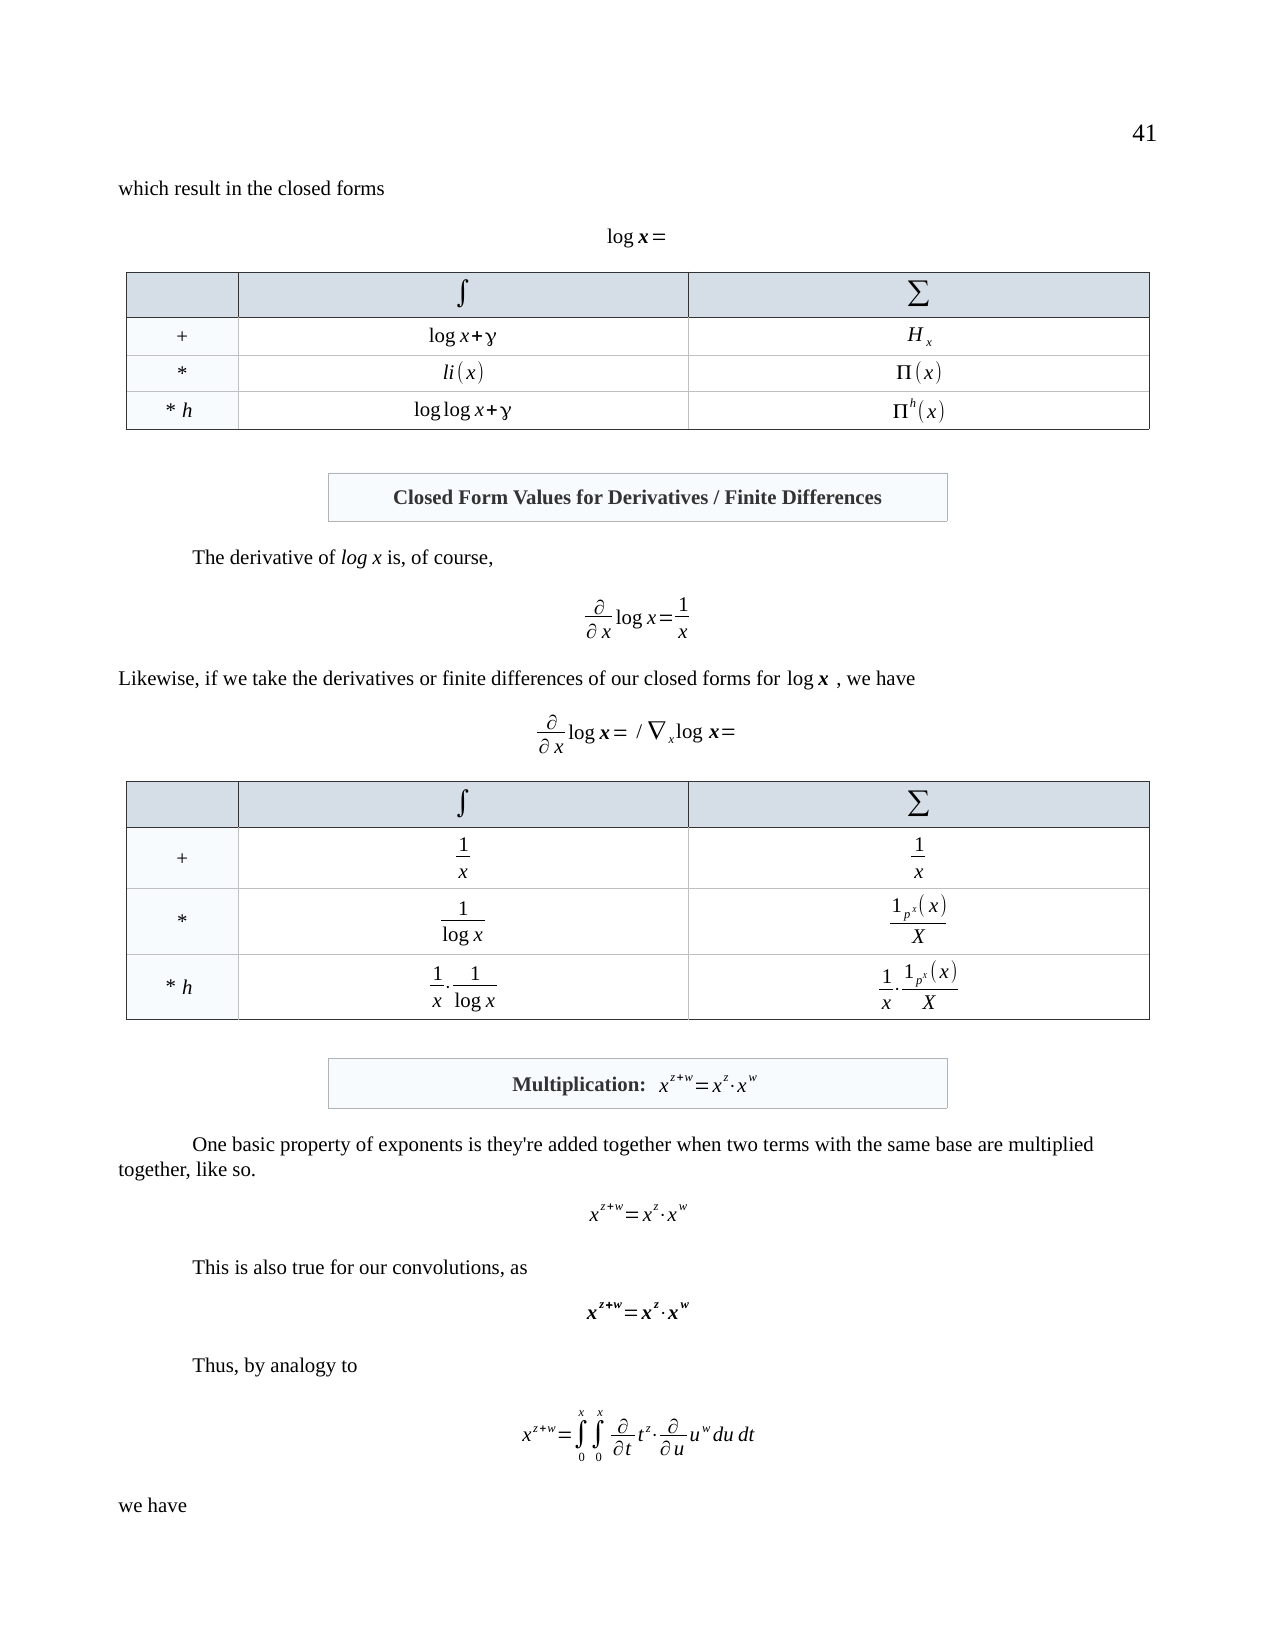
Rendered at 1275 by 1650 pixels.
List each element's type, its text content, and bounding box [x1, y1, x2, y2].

table_cell [239, 955, 688, 1019]
table_cell [689, 955, 1149, 1019]
table_cell [689, 828, 1149, 888]
table_cell [689, 889, 1149, 954]
text / [118, 714, 1157, 757]
text This is also true for our convolutions, as [118, 1254, 1157, 1279]
table_header [127, 273, 238, 317]
table_cell [239, 828, 688, 888]
table_cell * [127, 392, 238, 429]
text Likewise, if we take the derivatives or finite differences of our closed forms for, we have [118, 666, 1157, 690]
table_cell + [127, 828, 238, 888]
table_cell [689, 392, 1149, 429]
table_header [689, 273, 1149, 317]
table_header [239, 273, 688, 317]
text Closed Form Values for Derivatives / Finite Differences [329, 474, 947, 521]
text Thus, by analogy to [118, 1353, 1157, 1377]
table_cell [239, 356, 688, 391]
table_header [239, 782, 688, 827]
table_cell [689, 356, 1149, 391]
table_header [127, 782, 238, 827]
text Multiplication: [329, 1059, 947, 1108]
text The derivative of log x is, of course, [118, 545, 1157, 569]
table_cell [239, 889, 688, 954]
table_cell * [127, 356, 238, 391]
text One basic property of exponents is they're added together when two terms with the same base are multiplied together, like so. [118, 1132, 1157, 1181]
text which result in the closed forms [118, 176, 1157, 200]
table_cell [239, 392, 688, 429]
table_cell * [127, 889, 238, 954]
table_header [689, 782, 1149, 827]
table_cell + [127, 318, 238, 355]
text we have [118, 1493, 1157, 1517]
table_cell [239, 318, 688, 355]
table_cell [689, 318, 1149, 355]
table_cell * [127, 955, 238, 1019]
